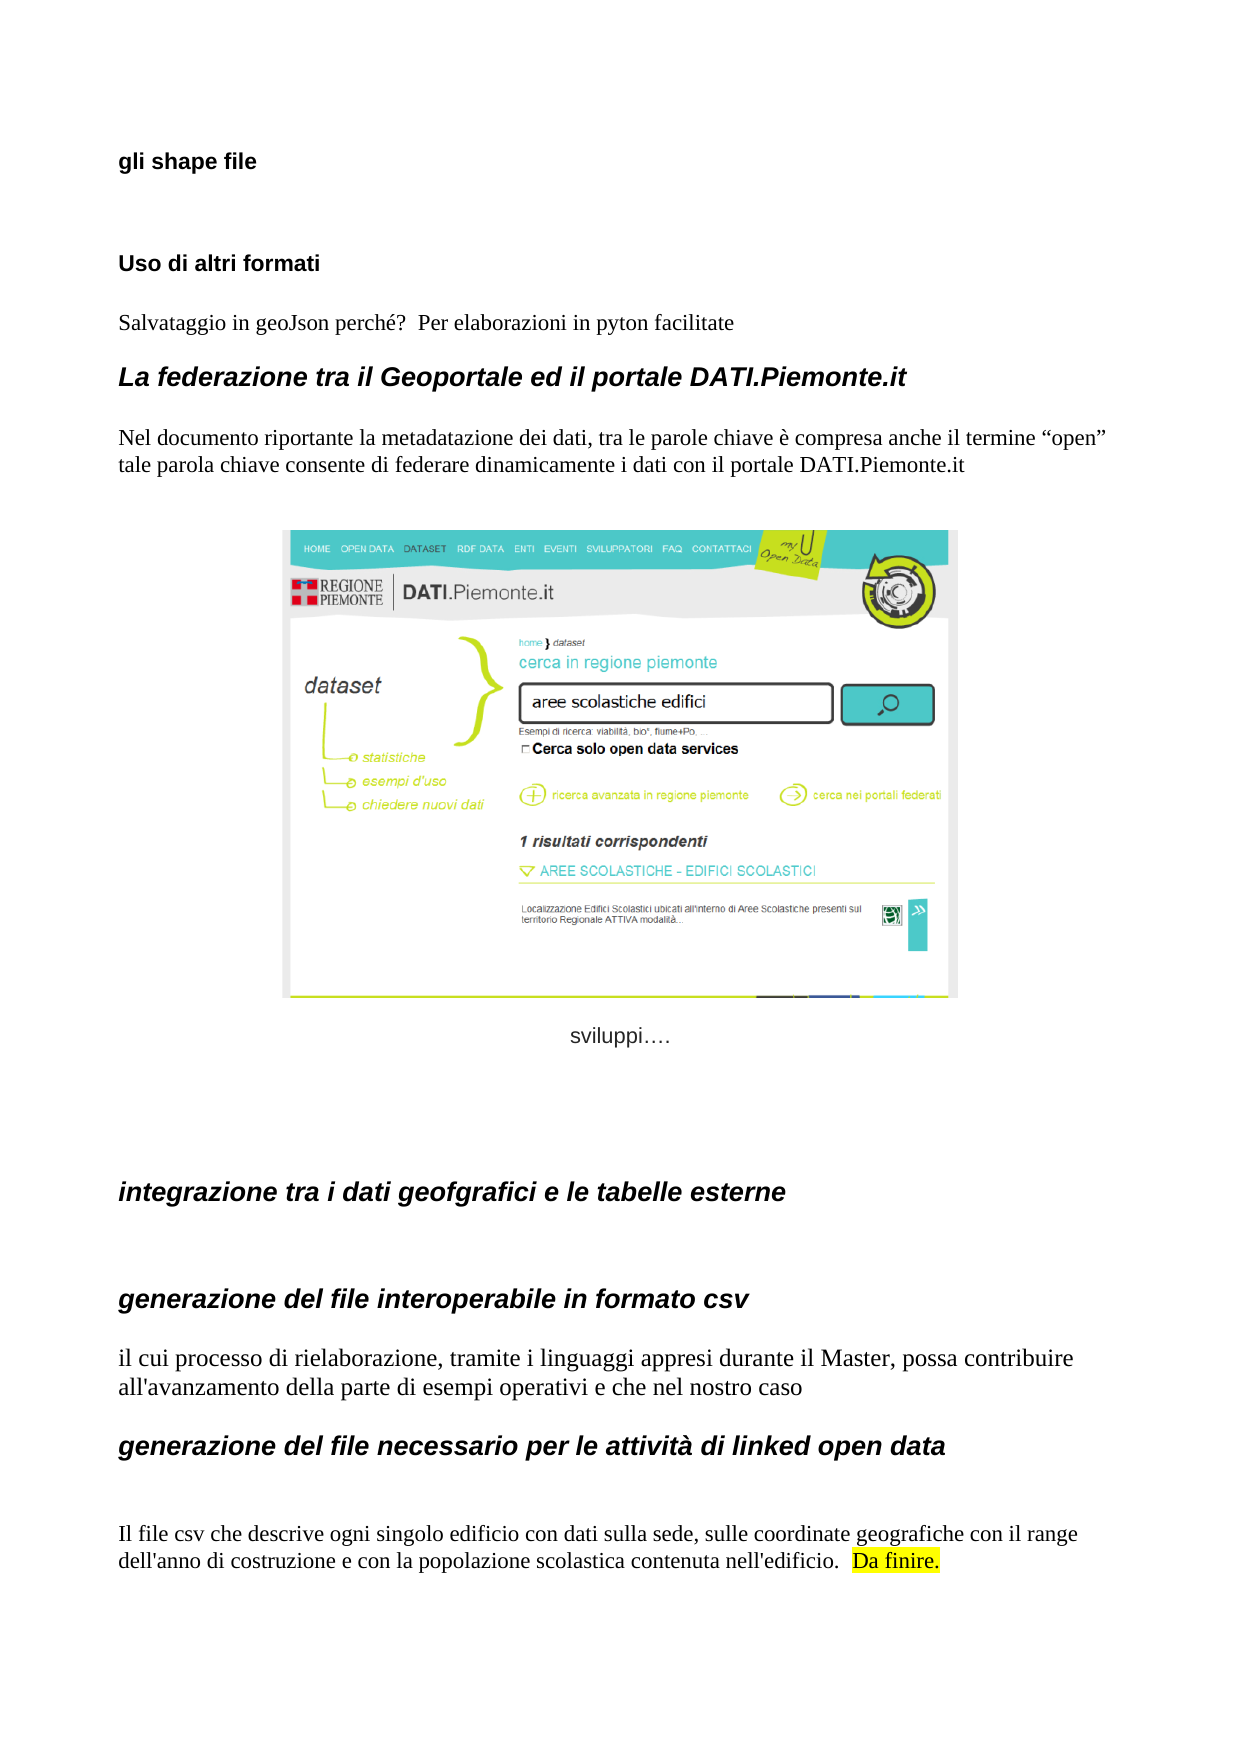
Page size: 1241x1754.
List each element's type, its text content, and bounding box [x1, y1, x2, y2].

subtitle La federazione tra il Geoportale ed il portale DATI.Piemonte.it [118, 361, 1122, 392]
text Salvataggio in geoJson perché? Per elaborazioni in pyton facilitate [118, 309, 1122, 336]
subtitle gli shape file [118, 148, 1122, 174]
subtitle integrazione tra i dati geofgrafici e le tabelle esterne [118, 1176, 1122, 1207]
text Nel documento riportante la metadatazione dei dati, tra le parole chiave è compresa anche il termine “open” tale parola chiave consente di federare dinamicamente i dati con il portale DATI.Piemonte.it [118, 424, 1122, 477]
subtitle generazione del file necessario per le attività di linked open data [118, 1430, 1122, 1461]
picture [282, 530, 958, 998]
subtitle generazione del file interoperabile in formato csv [118, 1283, 1122, 1314]
text sviluppi…. [118, 1023, 1122, 1048]
text Il file csv che descrive ogni singolo edificio con dati sulla sede, sulle coordinate geografiche con il range dell'anno di costruzione e con la popolazione scolastica contenuta nell'edificio. Da finire. [118, 1520, 1122, 1573]
subtitle Uso di altri formati [118, 250, 1122, 277]
text il cui processo di rielaborazione, tramite i linguaggi appresi durante il Master, possa contribuire all'avanzamento della parte di esempi operativi e che nel nostro caso [118, 1343, 1122, 1401]
